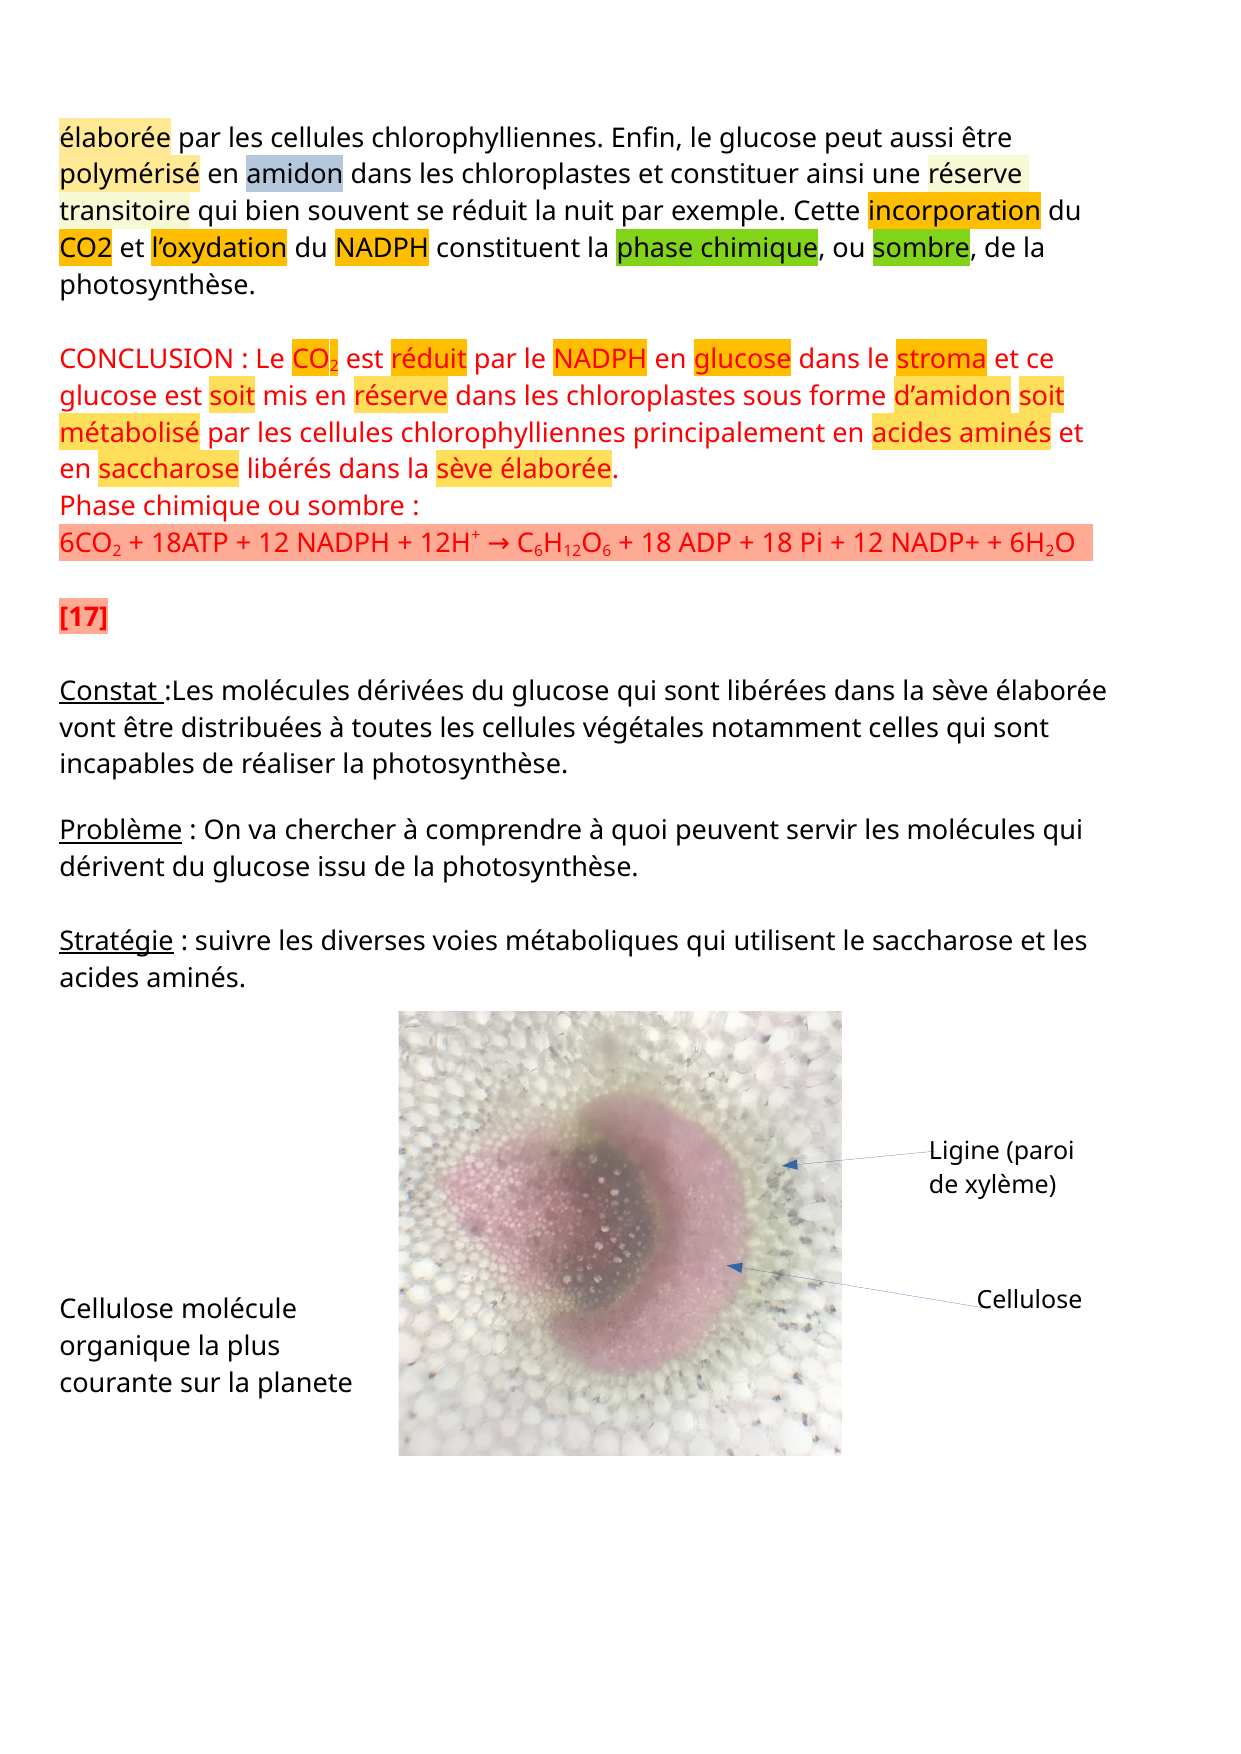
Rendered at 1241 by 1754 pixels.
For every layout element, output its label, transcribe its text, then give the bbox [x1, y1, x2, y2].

picture [398, 1011, 842, 1456]
list Cellulose molécule organique la plus courante sur la planete [883, 1290, 983, 1306]
list Cellulose molécule organique la plus courante sur la planete [59, 1290, 398, 1401]
list Stratégie : suivre les diverses voies métaboliques qui utilisent le saccharose et les acides aminés. [59, 921, 1122, 995]
list Cellulose molécule organique la plus courante sur la planete [842, 1290, 1122, 1401]
list [17] [59, 597, 1122, 634]
list CONCLUSION : Le CO2 est réduit par le NADPH en glucose dans le stroma et ce glucose est soit mis en réserve dans les chloroplastes sous forme d’amidon soit métabolisé par les cellules chlorophylliennes principalement en acides aminés et en saccharose libérés dans la sève élaborée. [59, 339, 1122, 487]
list élaborée par les cellules chlorophylliennes. Enfin, le glucose peut aussi être polymérisé en amidon dans les chloroplastes et constituer ainsi une réserve transitoire qui bien souvent se réduit la nuit par exemple. Cette incorporation du CO2 et l’oxydation du NADPH constituent la phase chimique, ou sombre, de la photosynthèse. [59, 118, 1122, 302]
list Problème : On va chercher à comprendre à quoi peuvent servir les molécules qui dérivent du glucose issu de la photosynthèse. [59, 811, 1122, 884]
list 6CO2 + 18ATP + 12 NADPH + 12H+ → C6H12O6 + 18 ADP + 18 Pi + 12 NADP+ + 6H2O [59, 524, 1122, 561]
list Phase chimique ou sombre : [59, 487, 1122, 524]
list Constat :Les molécules dérivées du glucose qui sont libérées dans la sève élaborée vont être distribuées à toutes les cellules végétales notamment celles qui sont incapables de réaliser la photosynthèse. [59, 671, 1122, 782]
